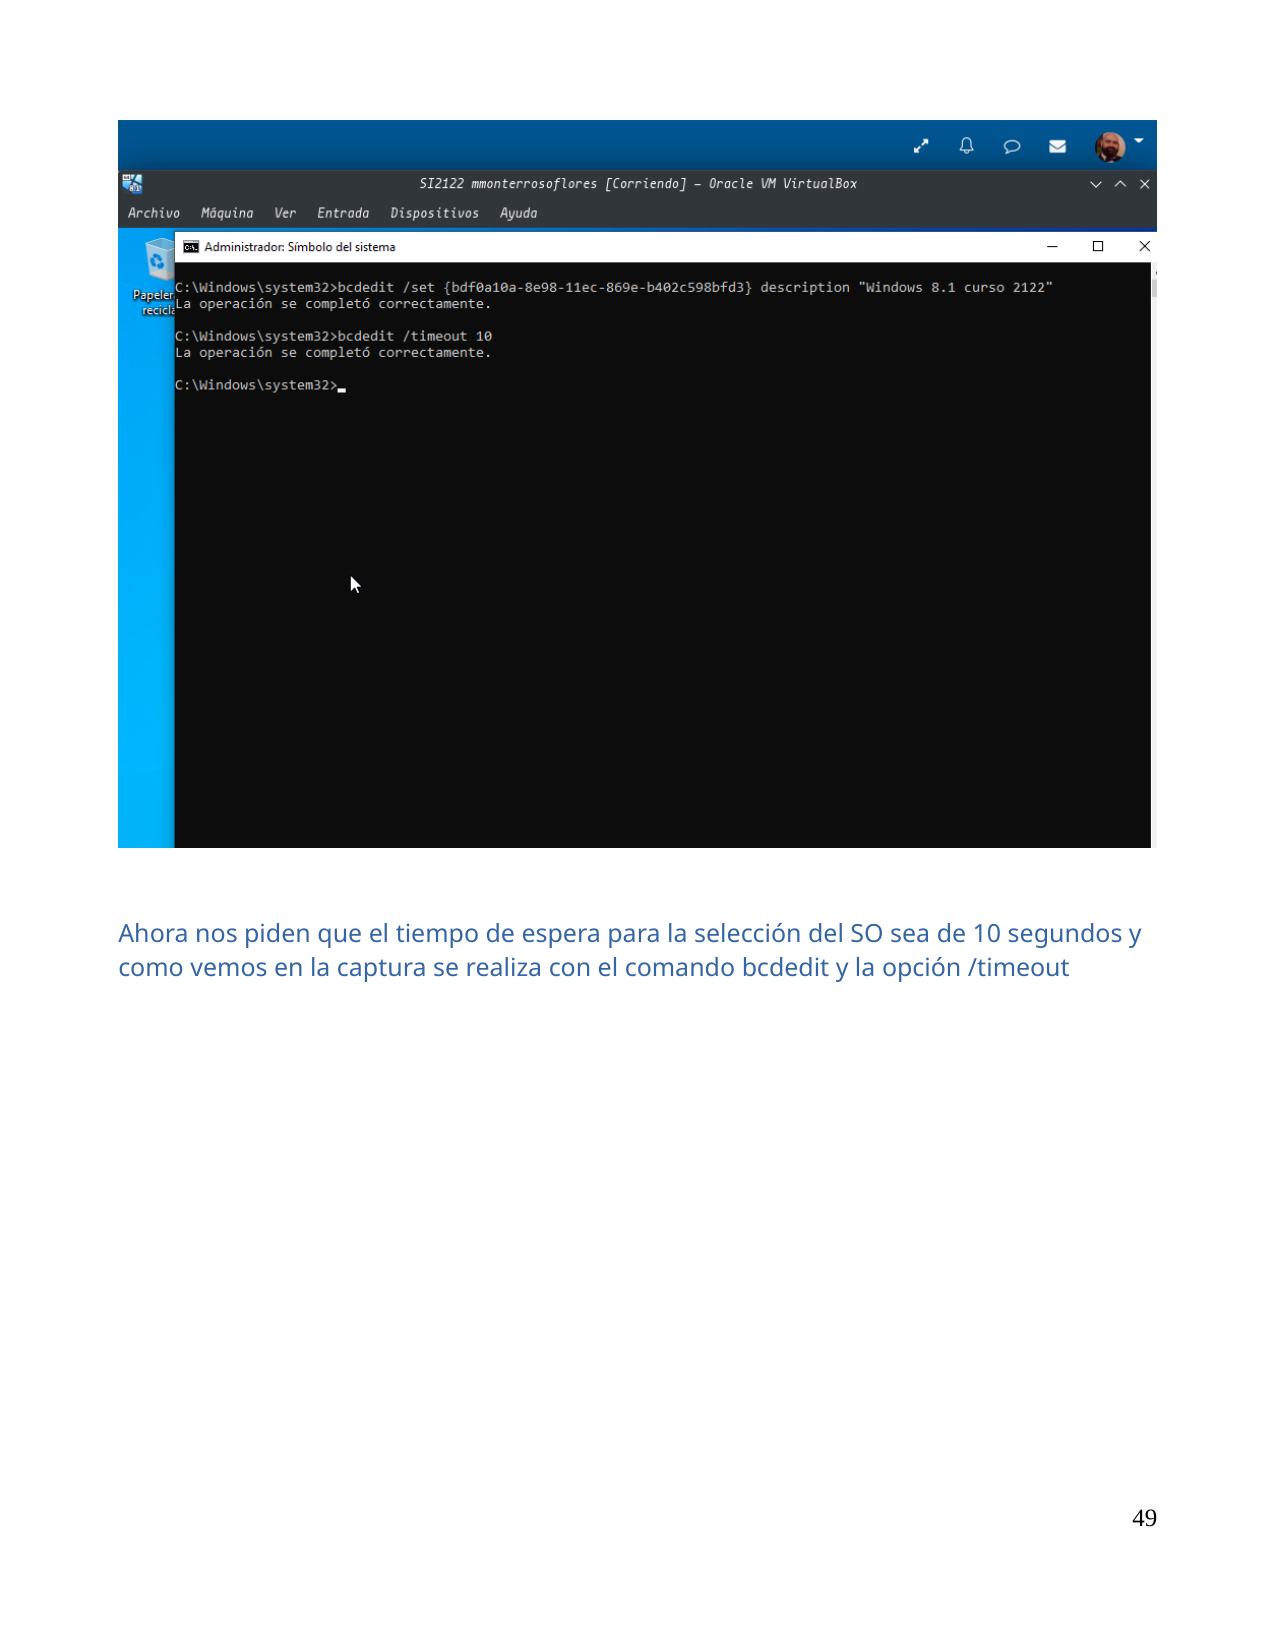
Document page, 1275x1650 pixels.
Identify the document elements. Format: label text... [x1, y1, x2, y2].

picture [143, 309, 155, 314]
picture [118, 118, 1157, 848]
table_header [118, 848, 1157, 882]
picture [118, 288, 140, 298]
text Ahora nos piden que el tiempo de espera para la selección del SO sea de 10 segundos y como vemos en la captura se realiza con el comando bcdedit y la opción /timeout [118, 916, 1157, 984]
